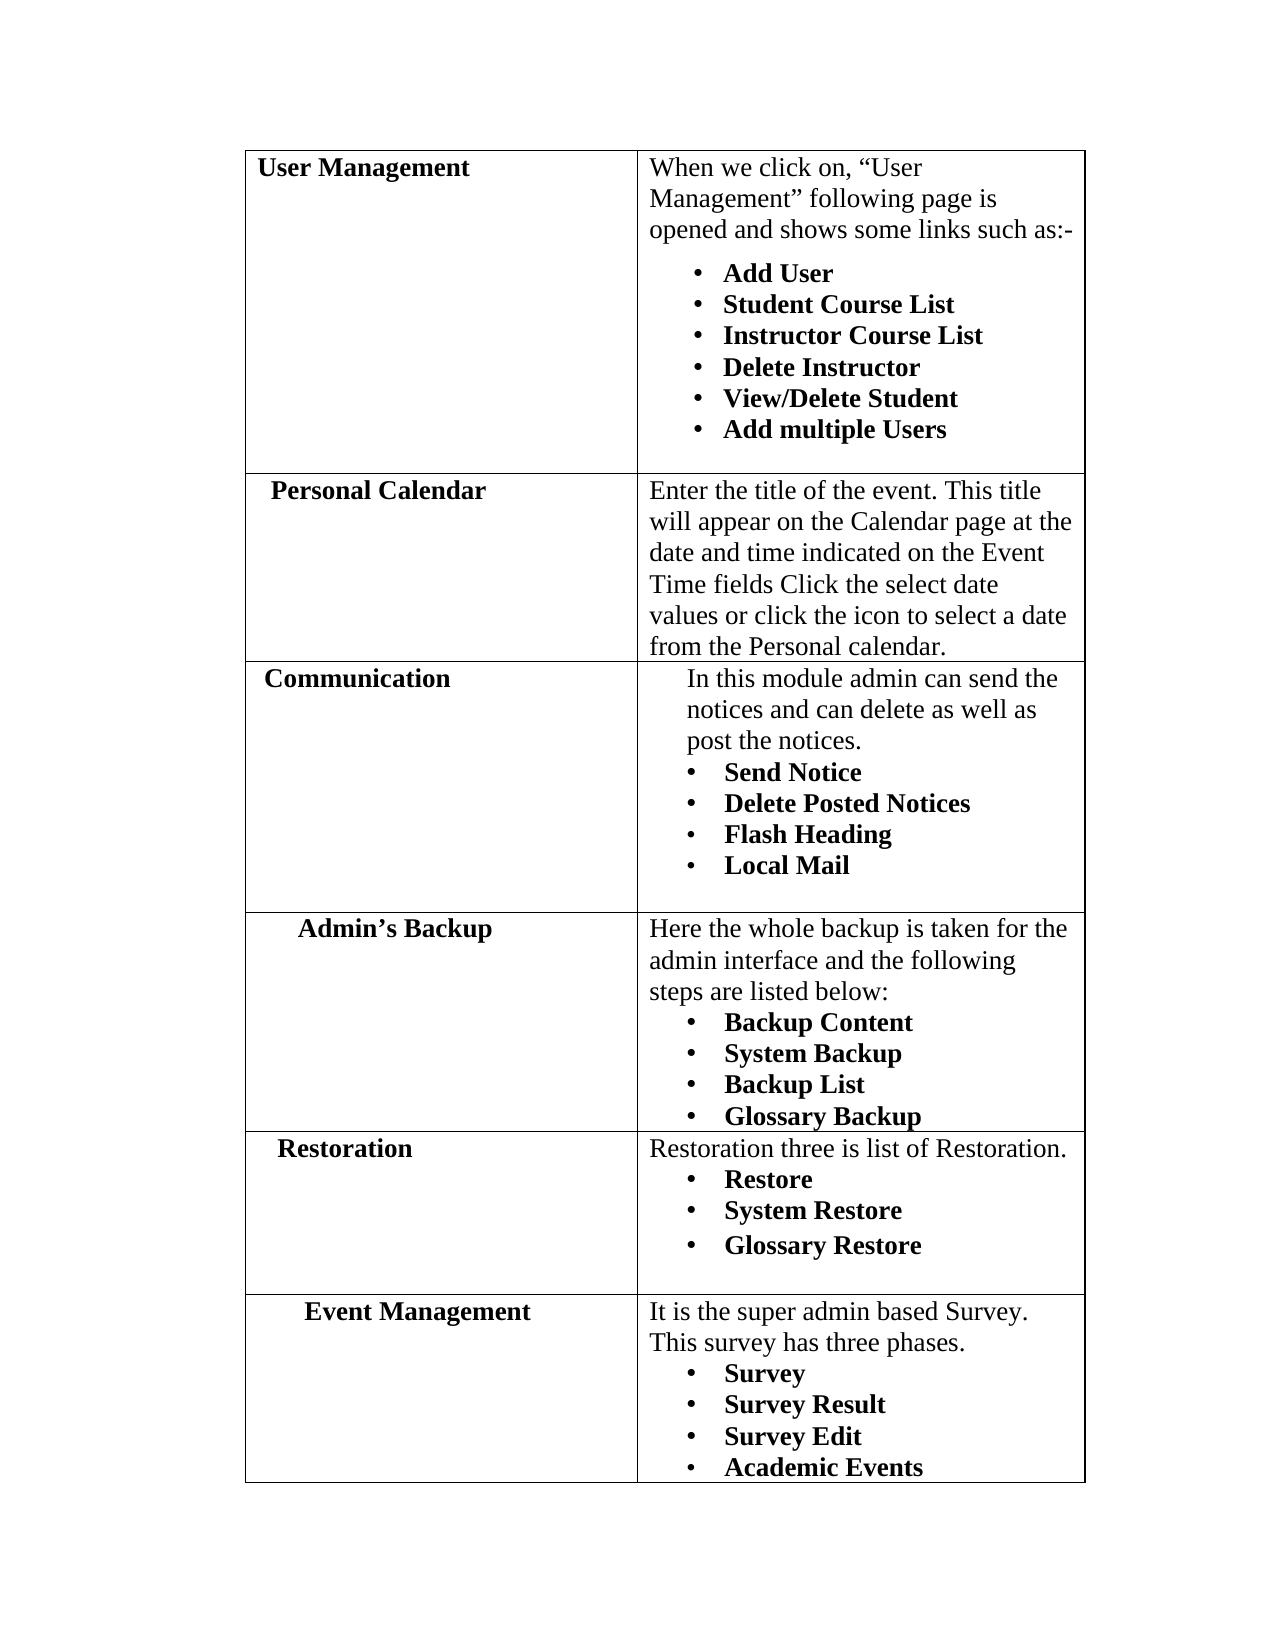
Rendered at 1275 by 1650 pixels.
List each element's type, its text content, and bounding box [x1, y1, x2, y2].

table_cell Enter the title of the event. This title will appear on the Calendar page at the date and time indicated on the Event Time fields Click the select date values or click the icon to select a date from the Personal calendar. [638, 474, 1084, 661]
table_cell Here the whole backup is taken for the admin interface and the following steps are listed below: Backup Content System Backup Backup List Glossary Backup [638, 913, 1084, 1131]
table_cell Admin’s Backup [246, 913, 637, 1131]
table_cell Event Management [246, 1295, 637, 1482]
table_cell Restoration [246, 1132, 637, 1294]
table_cell When we click on, “User Management” following page is opened and shows some links such as:- Add User Student Course List Instructor Course List Delete Instructor View/Delete Student Add multiple Users [638, 151, 1084, 473]
table_cell It is the super admin based Survey. This survey has three phases. Survey Survey Result Survey Edit Academic Events [638, 1295, 1084, 1482]
table_cell In this module admin can send the notices and can delete as well as post the notices. Send Notice Delete Posted Notices Flash Heading Local Mail [638, 662, 1084, 912]
table_cell Personal Calendar [246, 474, 637, 661]
table_cell User Management [246, 151, 637, 473]
table_cell Restoration three is list of Restoration. Restore System Restore Glossary Restore [638, 1132, 1084, 1294]
table_cell Communication [246, 662, 637, 912]
